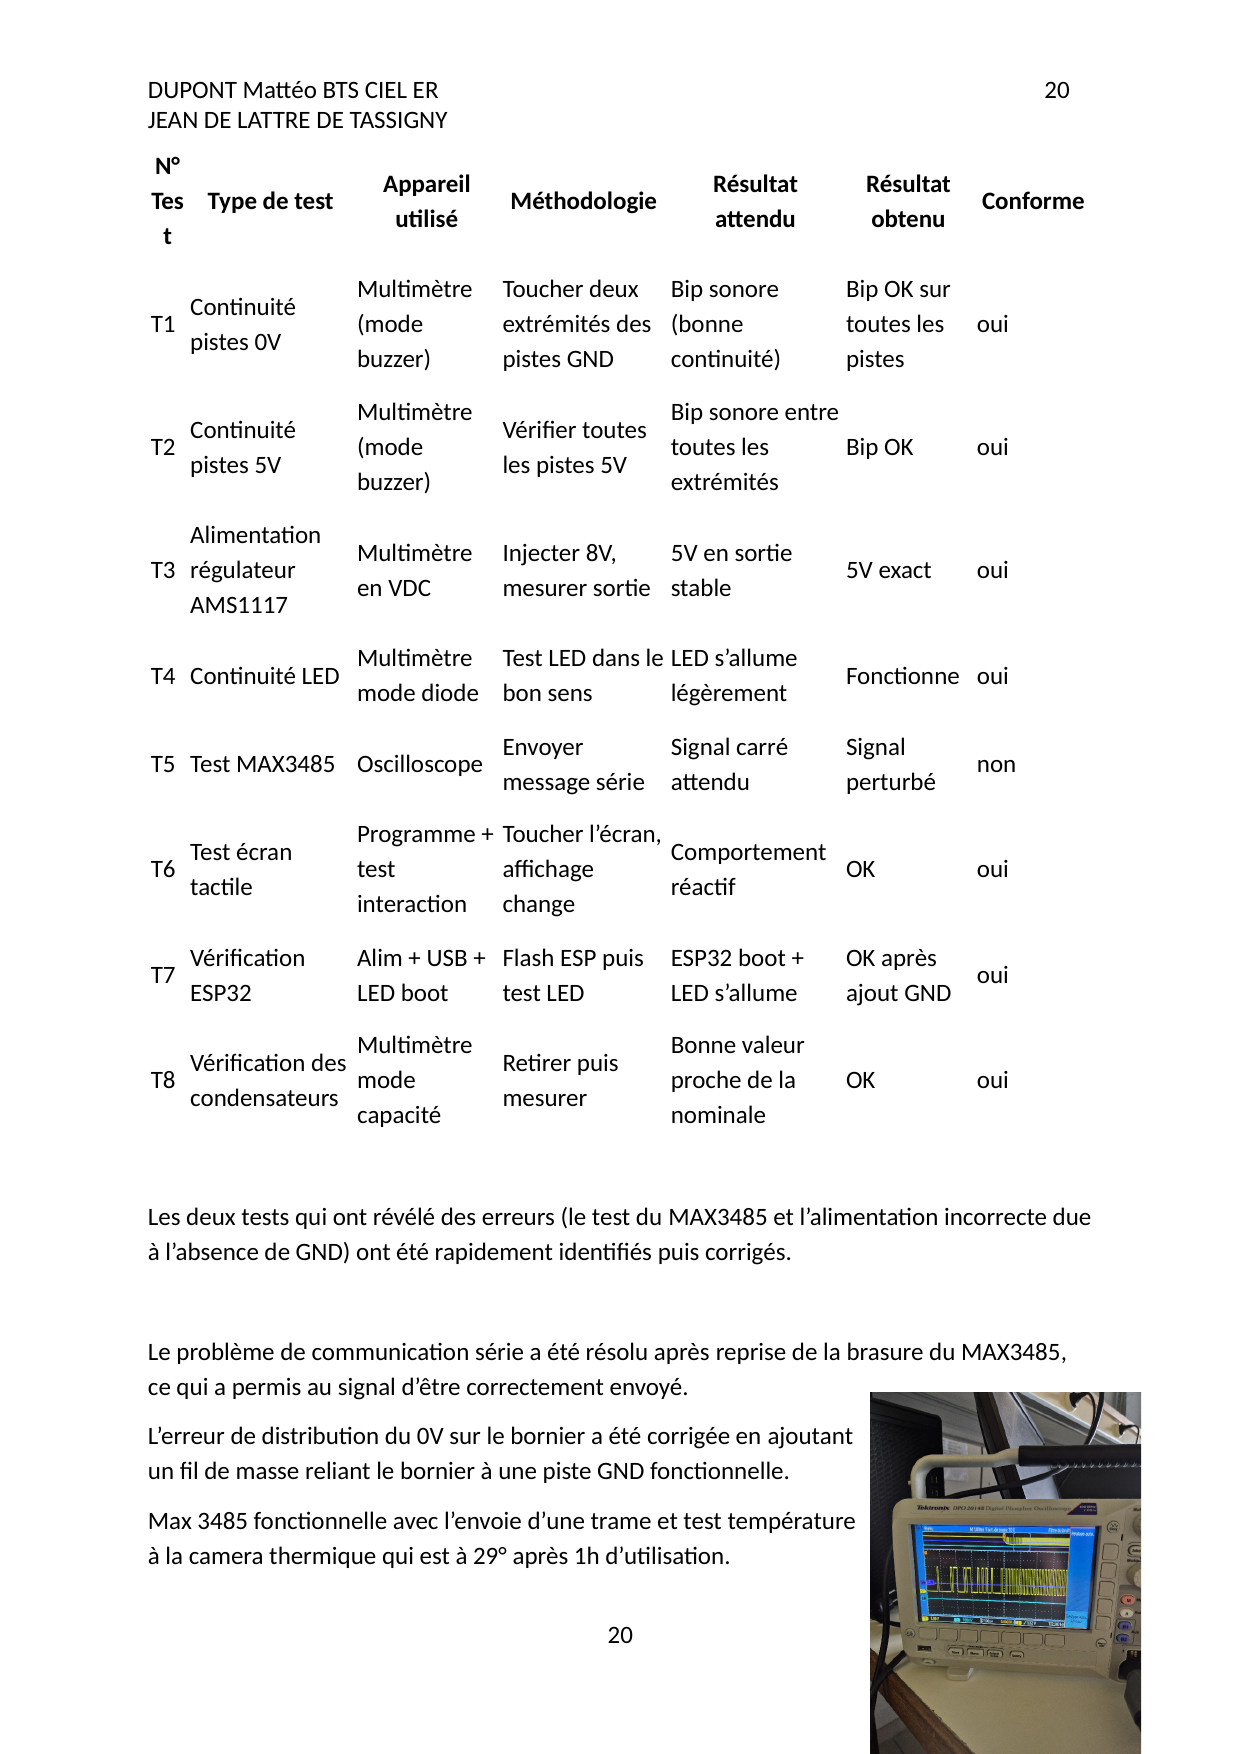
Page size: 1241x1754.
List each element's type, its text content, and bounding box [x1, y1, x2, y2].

table_cell Flash ESP puis test LED [499, 939, 668, 1027]
table_cell Multimètre (mode buzzer) [354, 394, 499, 517]
table_cell ESP32 boot + LED s’allume [668, 939, 843, 1027]
table_cell Oscilloscope [354, 728, 499, 816]
table_cell Multimètre mode capacité [354, 1027, 499, 1150]
table_cell Vérification ESP32 [187, 939, 354, 1027]
table_cell Alim + USB + LED boot [354, 939, 499, 1027]
table_cell Programme + test interaction [354, 816, 499, 939]
table_cell oui [974, 271, 1093, 394]
text Les deux tests qui ont révélé des erreurs (le test du MAX3485 et l’alimentation incorrecte due à l’absence de GND) ont été rapidement identifiés puis corrigés. [148, 1201, 1093, 1267]
table_header Conforme [974, 148, 1093, 271]
table_cell OK [843, 1027, 974, 1150]
table_cell Retirer puis mesurer [499, 1027, 668, 1150]
table_cell T4 [148, 640, 187, 728]
table_cell oui [974, 640, 1093, 728]
table_header Type de test [187, 148, 354, 271]
table_cell T6 [148, 816, 187, 939]
table_cell T5 [148, 728, 187, 816]
table_header N° Test [148, 148, 187, 271]
table_cell Test LED dans le bon sens [499, 640, 668, 728]
table_cell 5V en sortie stable [668, 517, 843, 640]
table_cell Signal perturbé [843, 728, 974, 816]
table_cell Toucher deux extrémités des pistes GND [499, 271, 668, 394]
table_cell oui [974, 394, 1093, 517]
picture [870, 1392, 1142, 1754]
table_cell Vérifier toutes les pistes 5V [499, 394, 668, 517]
table_cell Continuité LED [187, 640, 354, 728]
table_cell T8 [148, 1027, 187, 1150]
table_cell OK [843, 816, 974, 939]
table_cell Alimentation régulateur AMS1117 [187, 517, 354, 640]
text Max 3485 fonctionnelle avec l’envoie d’une trame et test température à la camera thermique qui est à 29° après 1h d’utilisation. [148, 1505, 870, 1570]
table_cell Vérification des condensateurs [187, 1027, 354, 1150]
table_cell oui [974, 1027, 1093, 1150]
table_cell oui [974, 816, 1093, 939]
table_header Résultat attendu [668, 148, 843, 271]
table_cell Multimètre mode diode [354, 640, 499, 728]
table_cell Comportement réactif [668, 816, 843, 939]
table_cell T2 [148, 394, 187, 517]
table_cell non [974, 728, 1093, 816]
table_cell Envoyer message série [499, 728, 668, 816]
table_cell Bip sonore entre toutes les extrémités [668, 394, 843, 517]
table_cell OK après ajout GND [843, 939, 974, 1027]
table_cell Bip sonore (bonne continuité) [668, 271, 843, 394]
text Le problème de communication série a été résolu après reprise de la brasure du MAX3485, ce qui a permis au signal d’être correctement envoyé. [148, 1336, 1093, 1401]
table_cell T1 [148, 271, 187, 394]
table_cell T3 [148, 517, 187, 640]
table_cell Multimètre en VDC [354, 517, 499, 640]
table_cell Fonctionne [843, 640, 974, 728]
text L’erreur de distribution du 0V sur le bornier a été corrigée en ajoutant un fil de masse reliant le bornier à une piste GND fonctionnelle. [148, 1420, 870, 1486]
table_cell Bip OK [843, 394, 974, 517]
table_cell T7 [148, 939, 187, 1027]
table_cell 5V exact [843, 517, 974, 640]
table_cell oui [974, 939, 1093, 1027]
table_cell Test écran tactile [187, 816, 354, 939]
table_header Résultat obtenu [843, 148, 974, 271]
table_cell Continuité pistes 5V [187, 394, 354, 517]
table_cell Signal carré attendu [668, 728, 843, 816]
table_header Appareil utilisé [354, 148, 499, 271]
table_cell oui [974, 517, 1093, 640]
table_cell Continuité pistes 0V [187, 271, 354, 394]
table_cell Injecter 8V, mesurer sortie [499, 517, 668, 640]
table_header Méthodologie [499, 148, 668, 271]
table_cell Bonne valeur proche de la nominale [668, 1027, 843, 1150]
table_cell Toucher l’écran, affichage change [499, 816, 668, 939]
table_cell LED s’allume légèrement [668, 640, 843, 728]
table_cell Bip OK sur toutes les pistes [843, 271, 974, 394]
table_cell Multimètre (mode buzzer) [354, 271, 499, 394]
table_cell Test MAX3485 [187, 728, 354, 816]
